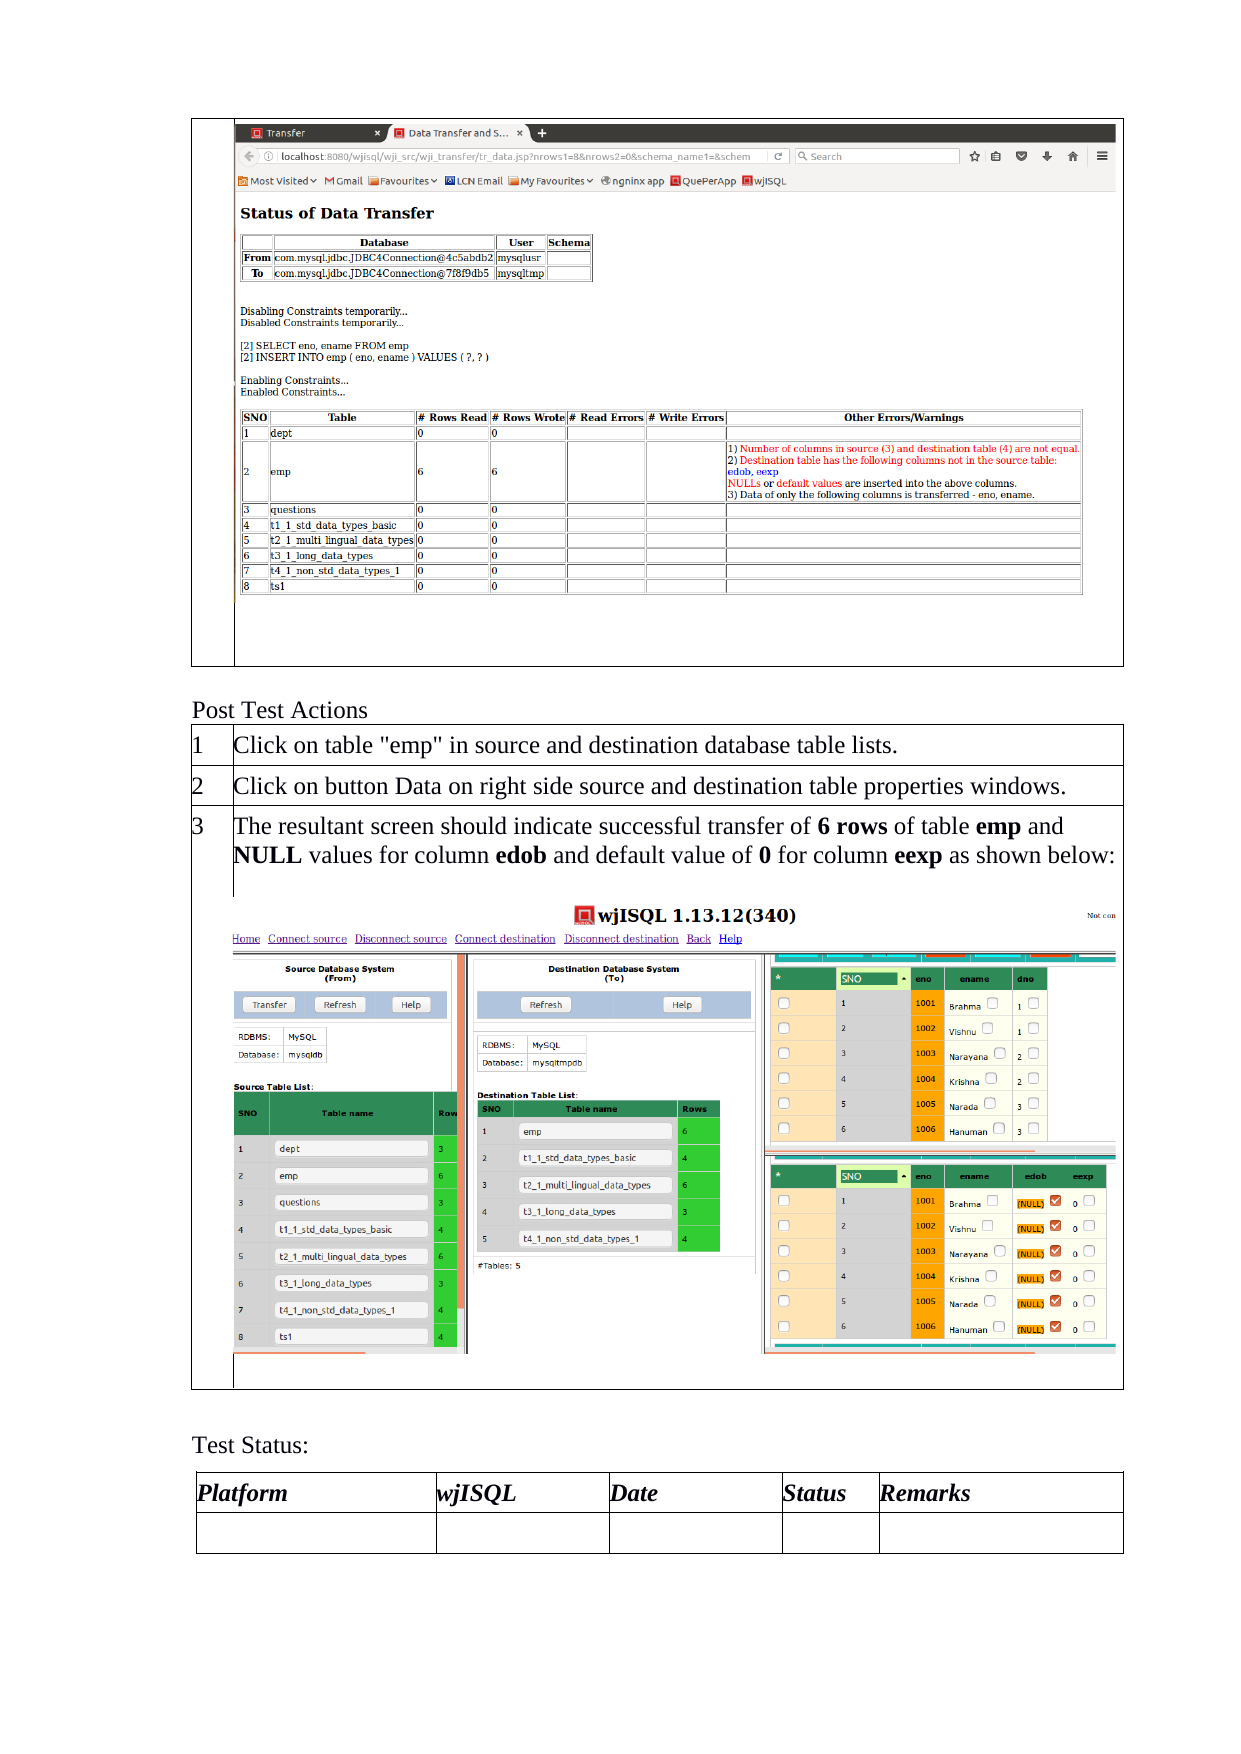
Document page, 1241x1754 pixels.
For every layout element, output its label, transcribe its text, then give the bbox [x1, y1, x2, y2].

table_cell 2 [192, 766, 233, 805]
table_header 1 [192, 725, 233, 764]
table_cell 3 [192, 806, 233, 1388]
table_cell [197, 1513, 436, 1553]
table_header Date [610, 1473, 782, 1512]
table_header [235, 119, 1123, 666]
table_header Remarks [880, 1473, 1123, 1512]
table_cell [610, 1513, 782, 1553]
picture [232, 897, 1116, 1354]
table_header Status [783, 1473, 879, 1512]
text Post Test Actions [118, 695, 1122, 724]
table_cell [437, 1513, 609, 1553]
picture [233, 124, 1116, 603]
text Test Status: [118, 1430, 1122, 1459]
table_header Click on table "emp" in source and destination database table lists. [234, 725, 1123, 764]
table_header [192, 119, 234, 666]
table_cell [880, 1513, 1123, 1553]
table_header wjISQL [437, 1473, 609, 1512]
table_header Platform [197, 1473, 436, 1512]
table_cell The resultant screen should indicate successful transfer of 6 rows of table emp and NULL values for column edob and default value of 0 for column eexp as shown below: [234, 806, 1123, 1388]
table_cell Click on button Data on right side source and destination table properties windows. [234, 766, 1123, 805]
table_cell [783, 1513, 879, 1553]
